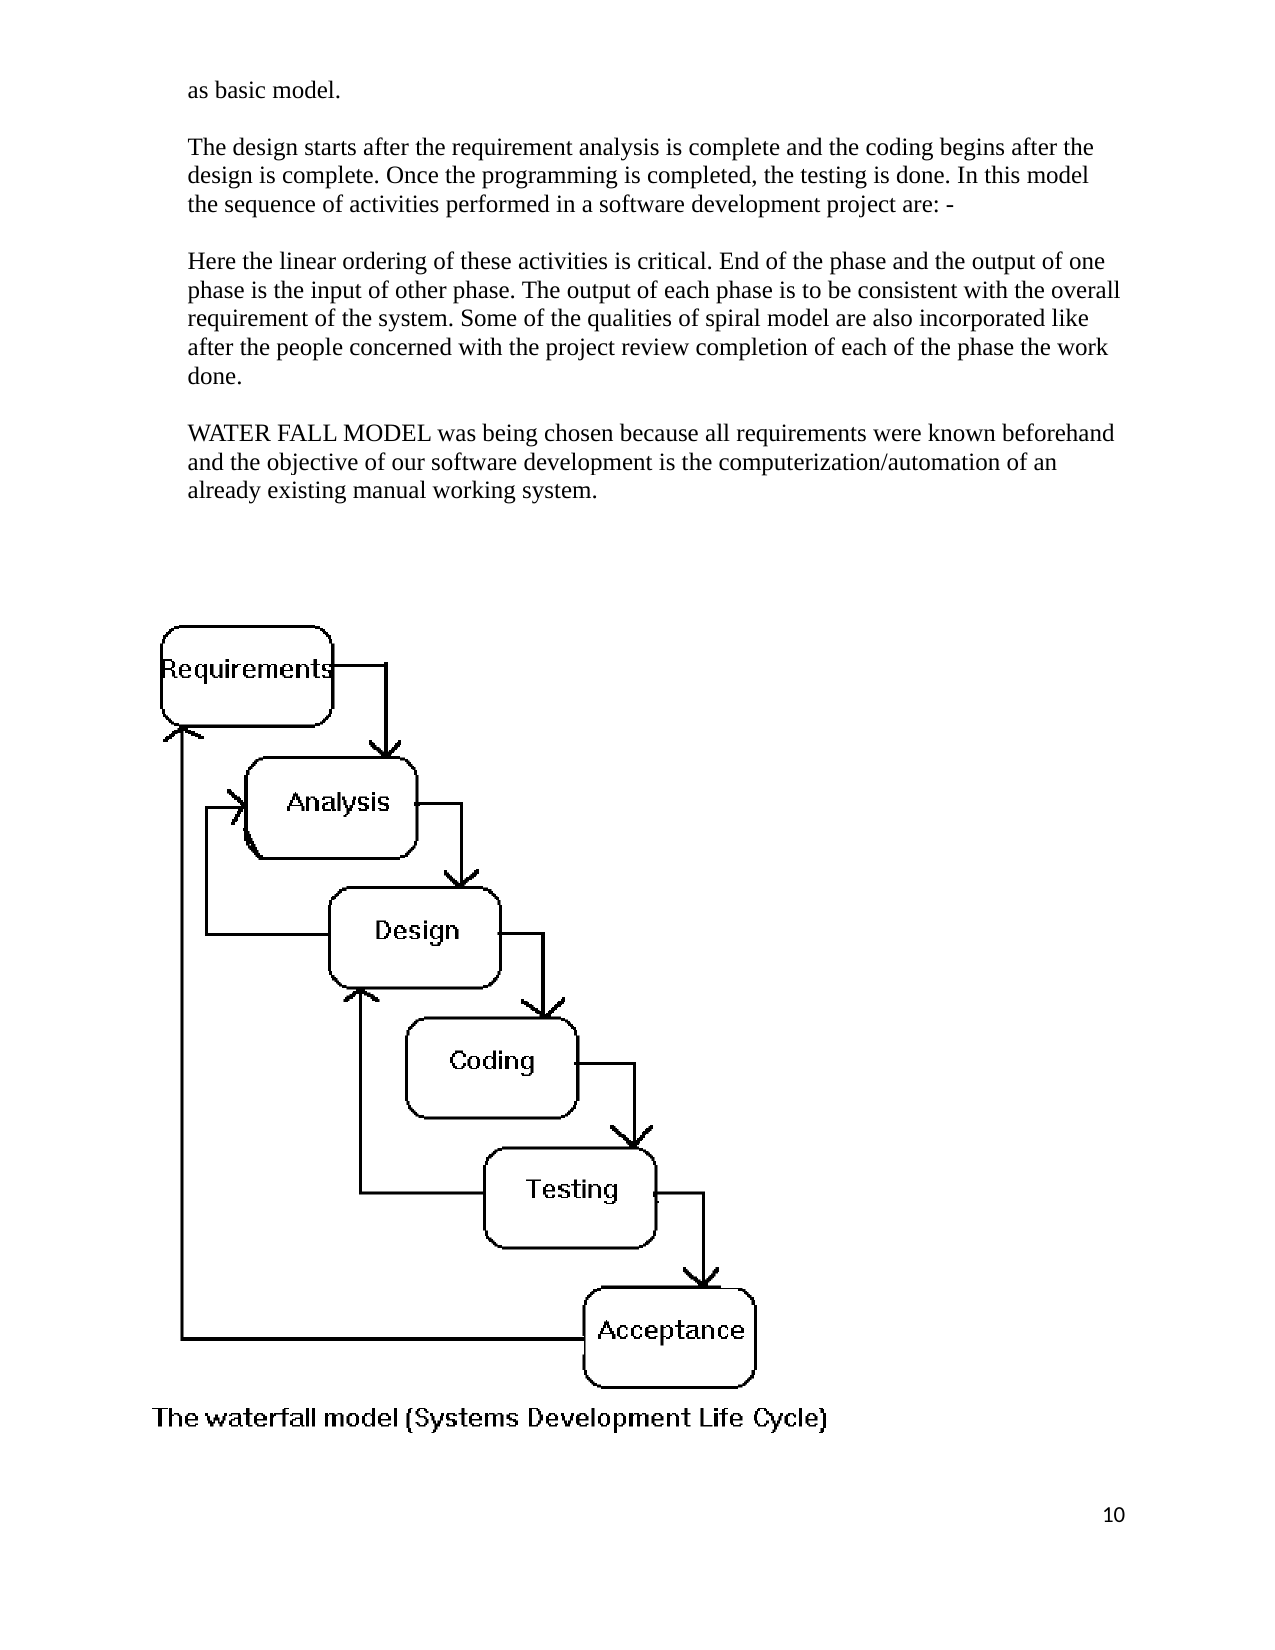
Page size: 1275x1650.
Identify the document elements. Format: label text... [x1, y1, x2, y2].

text The design starts after the requirement analysis is complete and the coding begins after the design is complete. Once the programming is completed, the testing is done. In this model the sequence of activities performed in a software development project are: - [187, 132, 1125, 218]
text WATER FALL MODEL was being chosen because all requirements were known beforehand and the objective of our software development is the computerization/automation of an already existing manual working system. [187, 418, 1125, 504]
text Here the linear ordering of these activities is critical. End of the phase and the output of one phase is the input of other phase. The output of each phase is to be consistent with the overall requirement of the system. Some of the qualities of spiral model are also incorporated like after the people concerned with the project review completion of each of the phase the work done. [187, 246, 1125, 390]
text as basic model. [187, 75, 1125, 104]
